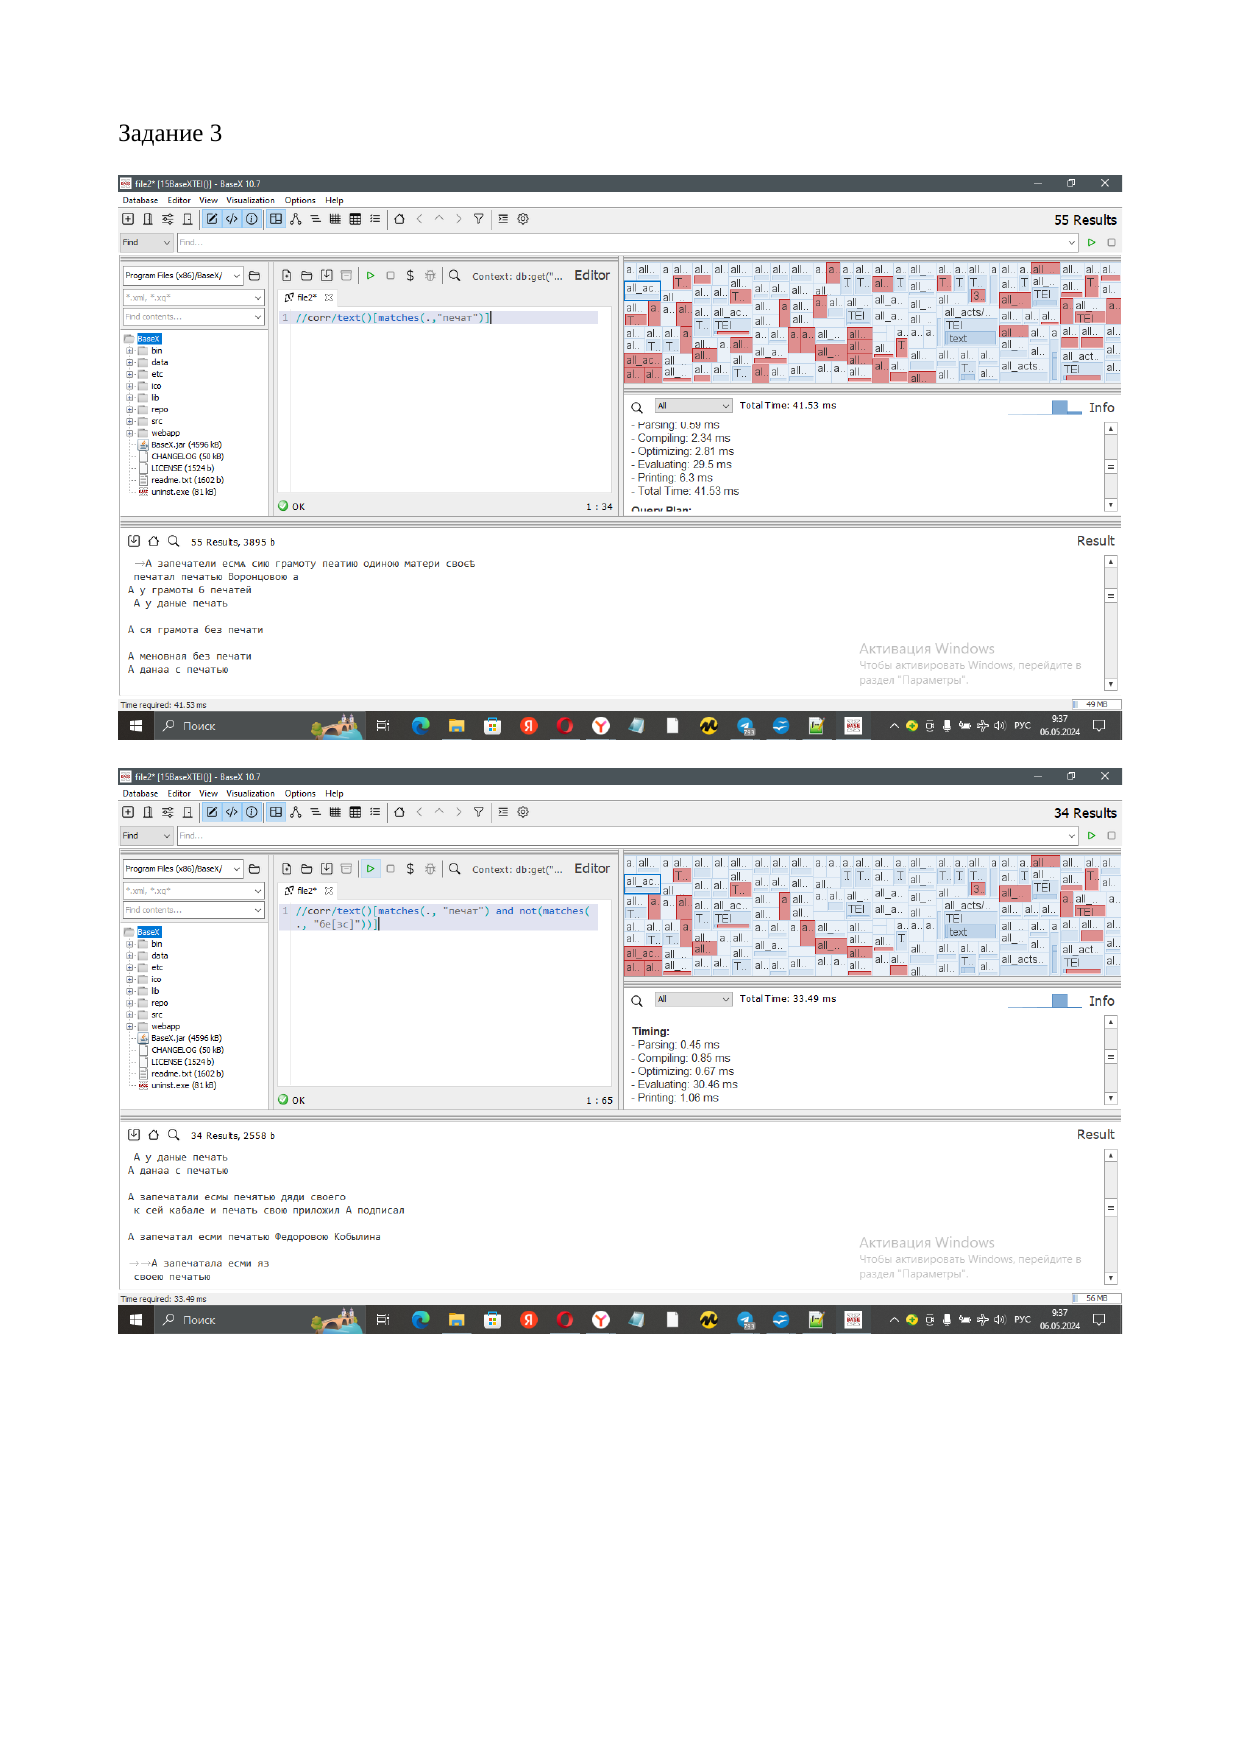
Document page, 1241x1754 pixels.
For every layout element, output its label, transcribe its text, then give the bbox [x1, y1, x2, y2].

picture [118, 768, 1123, 1334]
picture [118, 175, 1123, 740]
text Задание 3 [118, 118, 1122, 147]
